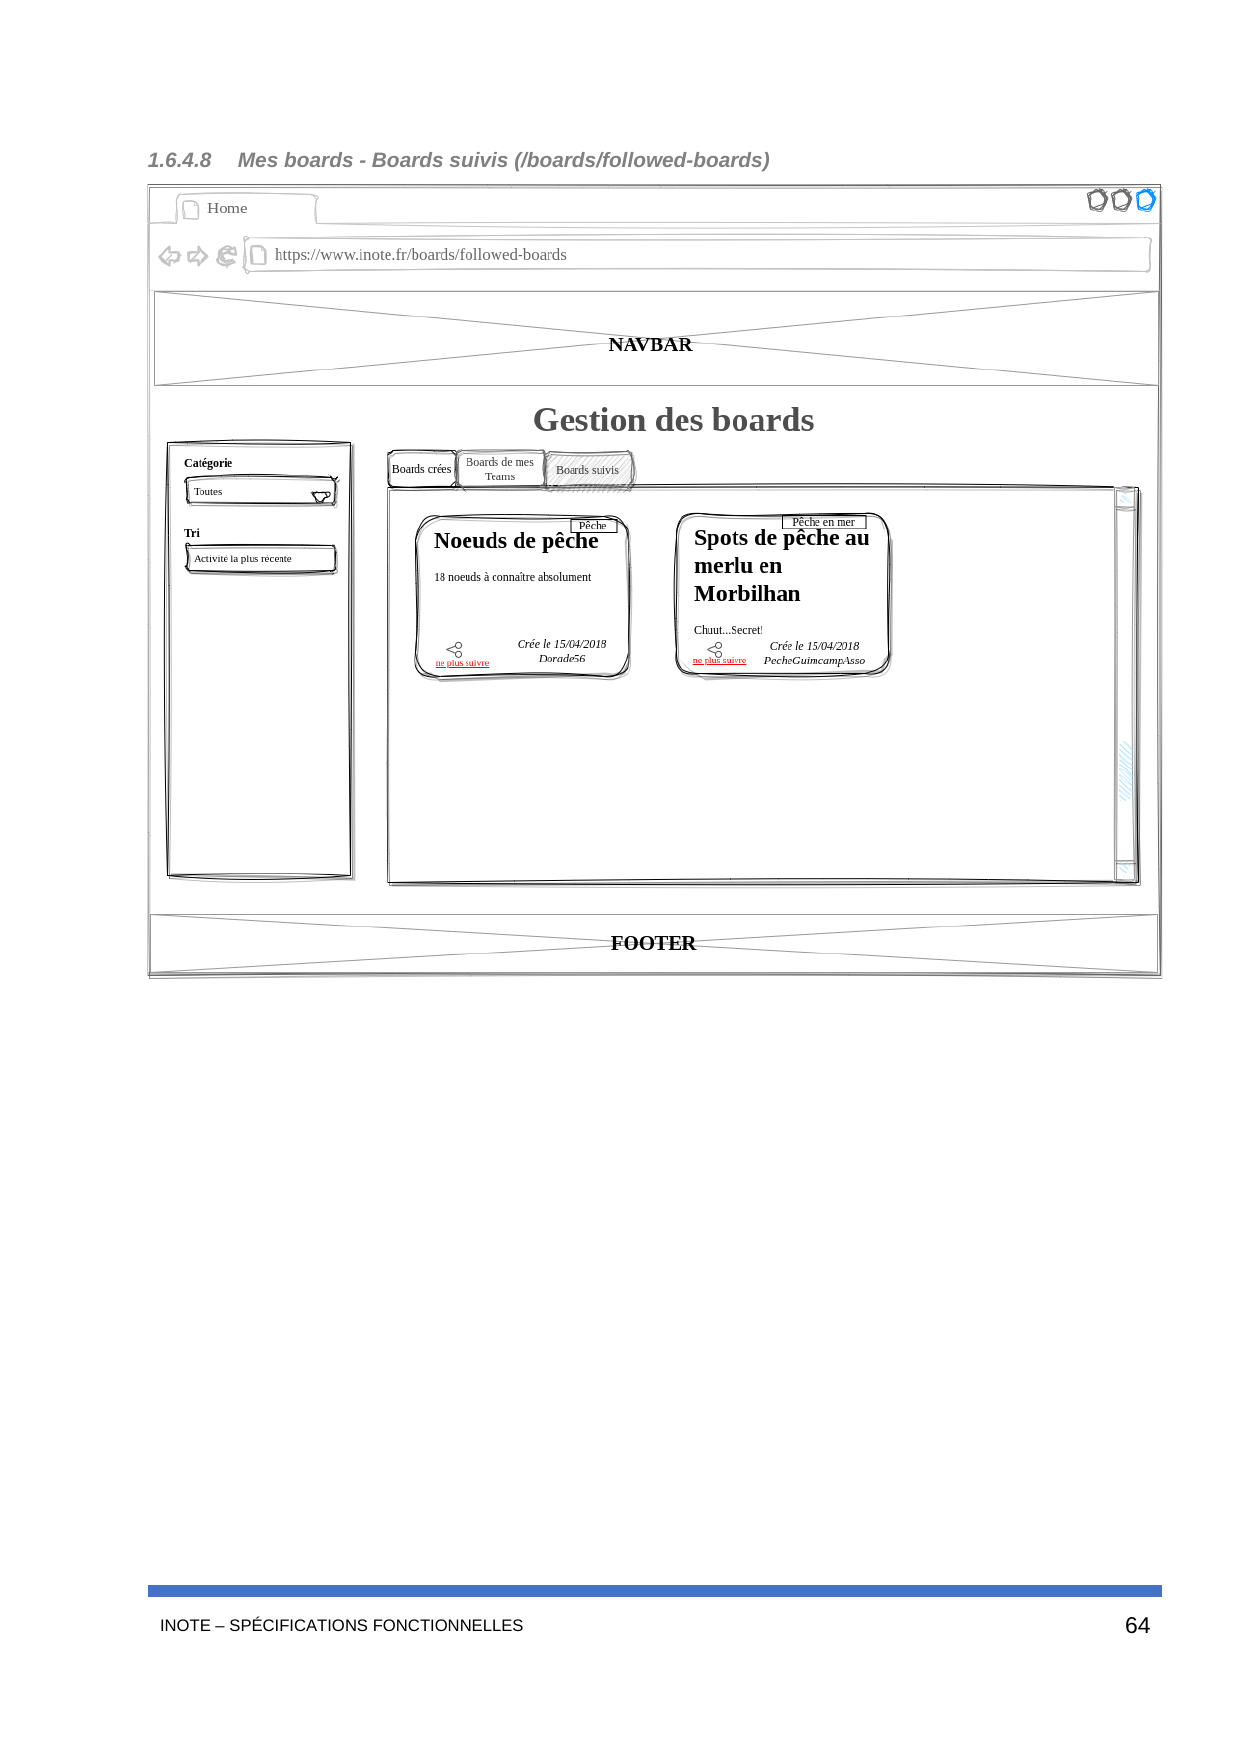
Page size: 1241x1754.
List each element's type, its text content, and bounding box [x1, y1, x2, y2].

picture [147, 184, 1163, 980]
subtitle Mes boards - Boards suivis (/boards/followed-boards) [148, 148, 1162, 172]
